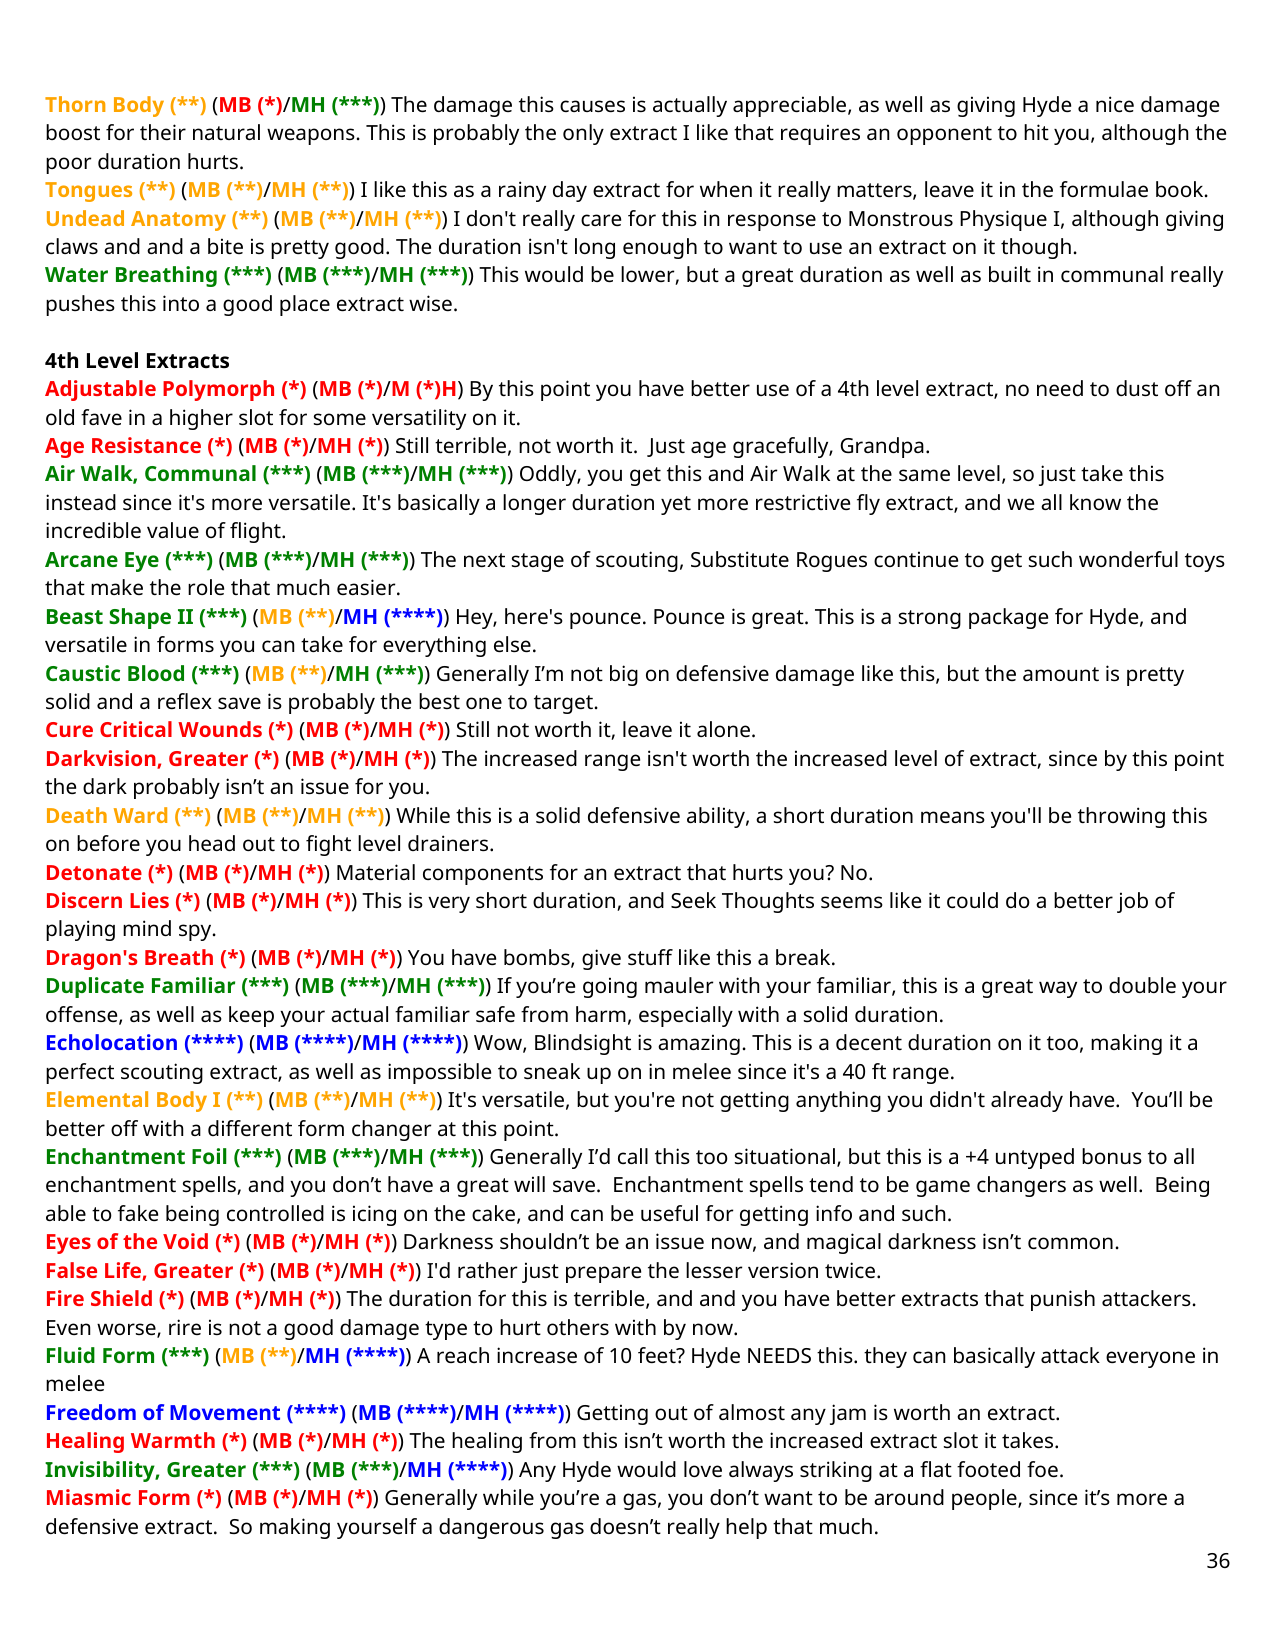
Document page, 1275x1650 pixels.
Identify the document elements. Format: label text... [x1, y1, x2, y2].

text Air Walk, Communal (***) (MB (***)/MH (***)) Oddly, you get this and Air Walk at the same level, so just take this instead since it's more versatile. It's basically a longer duration yet more restrictive fly extract, and we all know the incredible value of flight. [45, 459, 1230, 545]
text Invisibility, Greater (***) (MB (***)/MH (****)) Any Hyde would love always striking at a flat footed foe. [45, 1455, 1230, 1483]
text Discern Lies (*) (MB (*)/MH (*)) This is very short duration, and Seek Thoughts seems like it could do a better job of playing mind spy. [45, 886, 1230, 943]
text Elemental Body I (**) (MB (**)/MH (**)) It's versatile, but you're not getting anything you didn't already have. You’ll be better off with a different form changer at this point. [45, 1085, 1230, 1142]
text Undead Anatomy (**) (MB (**)/MH (**)) I don't really care for this in response to Monstrous Physique I, although giving claws and and a bite is pretty good. The duration isn't long enough to want to use an extract on it though. [45, 204, 1230, 261]
text Eyes of the Void (*) (MB (*)/MH (*)) Darkness shouldn’t be an issue now, and magical darkness isn’t common. [45, 1227, 1230, 1256]
text Miasmic Form (*) (MB (*)/MH (*)) Generally while you’re a gas, you don’t want to be around people, since it’s more a defensive extract. So making yourself a dangerous gas doesn’t really help that much. [45, 1483, 1230, 1540]
text Beast Shape II (***) (MB (**)/MH (****)) Hey, here's pounce. Pounce is great. This is a strong package for Hyde, and versatile in forms you can take for everything else. [45, 602, 1230, 659]
text Healing Warmth (*) (MB (*)/MH (*)) The healing from this isn’t worth the increased extract slot it takes. [45, 1426, 1230, 1455]
text Darkvision, Greater (*) (MB (*)/MH (*)) The increased range isn't worth the increased level of extract, since by this point the dark probably isn’t an issue for you. [45, 744, 1230, 801]
text Dragon's Breath (*) (MB (*)/MH (*)) You have bombs, give stuff like this a break. [45, 943, 1230, 971]
text Adjustable Polymorph (*) (MB (*)/M (*)H) By this point you have better use of a 4th level extract, no need to dust off an old fave in a higher slot for some versatility on it. [45, 374, 1230, 431]
text Water Breathing (***) (MB (***)/MH (***)) This would be lower, but a great duration as well as built in communal really pushes this into a good place extract wise. [45, 261, 1230, 317]
text Enchantment Foil (***) (MB (***)/MH (***)) Generally I’d call this too situational, but this is a +4 untyped bonus to all enchantment spells, and you don’t have a great will save. Enchantment spells tend to be game changers as well. Being able to fake being controlled is icing on the cake, and can be useful for getting info and such. [45, 1142, 1230, 1227]
text Fire Shield (*) (MB (*)/MH (*)) The duration for this is terrible, and and you have better extracts that punish attackers. Even worse, rire is not a good damage type to hurt others with by now. [45, 1284, 1230, 1341]
text Caustic Blood (***) (MB (**)/MH (***)) Generally I’m not big on defensive damage like this, but the amount is pretty solid and a reflex save is probably the best one to target. [45, 659, 1230, 716]
text Death Ward (**) (MB (**)/MH (**)) While this is a solid defensive ability, a short duration means you'll be throwing this on before you head out to fight level drainers. [45, 801, 1230, 858]
text Age Resistance (*) (MB (*)/MH (*)) Still terrible, not worth it. Just age gracefully, Grandpa. [45, 431, 1230, 459]
text Tongues (**) (MB (**)/MH (**)) I like this as a rainy day extract for when it really matters, leave it in the formulae book. [45, 175, 1230, 204]
text Arcane Eye (***) (MB (***)/MH (***)) The next stage of scouting, Substitute Rogues continue to get such wonderful toys that make the role that much easier. [45, 545, 1230, 602]
text Detonate (*) (MB (*)/MH (*)) Material components for an extract that hurts you? No. [45, 858, 1230, 886]
text Duplicate Familiar (***) (MB (***)/MH (***)) If you’re going mauler with your familiar, this is a great way to double your offense, as well as keep your actual familiar safe from harm, especially with a solid duration. [45, 971, 1230, 1028]
text Fluid Form (***) (MB (**)/MH (****)) A reach increase of 10 feet? Hyde NEEDS this. they can basically attack everyone in melee [45, 1341, 1230, 1398]
text Echolocation (****) (MB (****)/MH (****)) Wow, Blindsight is amazing. This is a decent duration on it too, making it a perfect scouting extract, as well as impossible to sneak up on in melee since it's a 40 ft range. [45, 1028, 1230, 1085]
text Freedom of Movement (****) (MB (****)/MH (****)) Getting out of almost any jam is worth an extract. [45, 1398, 1230, 1426]
text Cure Critical Wounds (*) (MB (*)/MH (*)) Still not worth it, leave it alone. [45, 716, 1230, 744]
text 4th Level Extracts [45, 346, 1230, 374]
text Thorn Body (**) (MB (*)/MH (***)) The damage this causes is actually appreciable, as well as giving Hyde a nice damage boost for their natural weapons. This is probably the only extract I like that requires an opponent to hit you, although the poor duration hurts. [45, 90, 1230, 175]
text False Life, Greater (*) (MB (*)/MH (*)) I'd rather just prepare the lesser version twice. [45, 1256, 1230, 1284]
